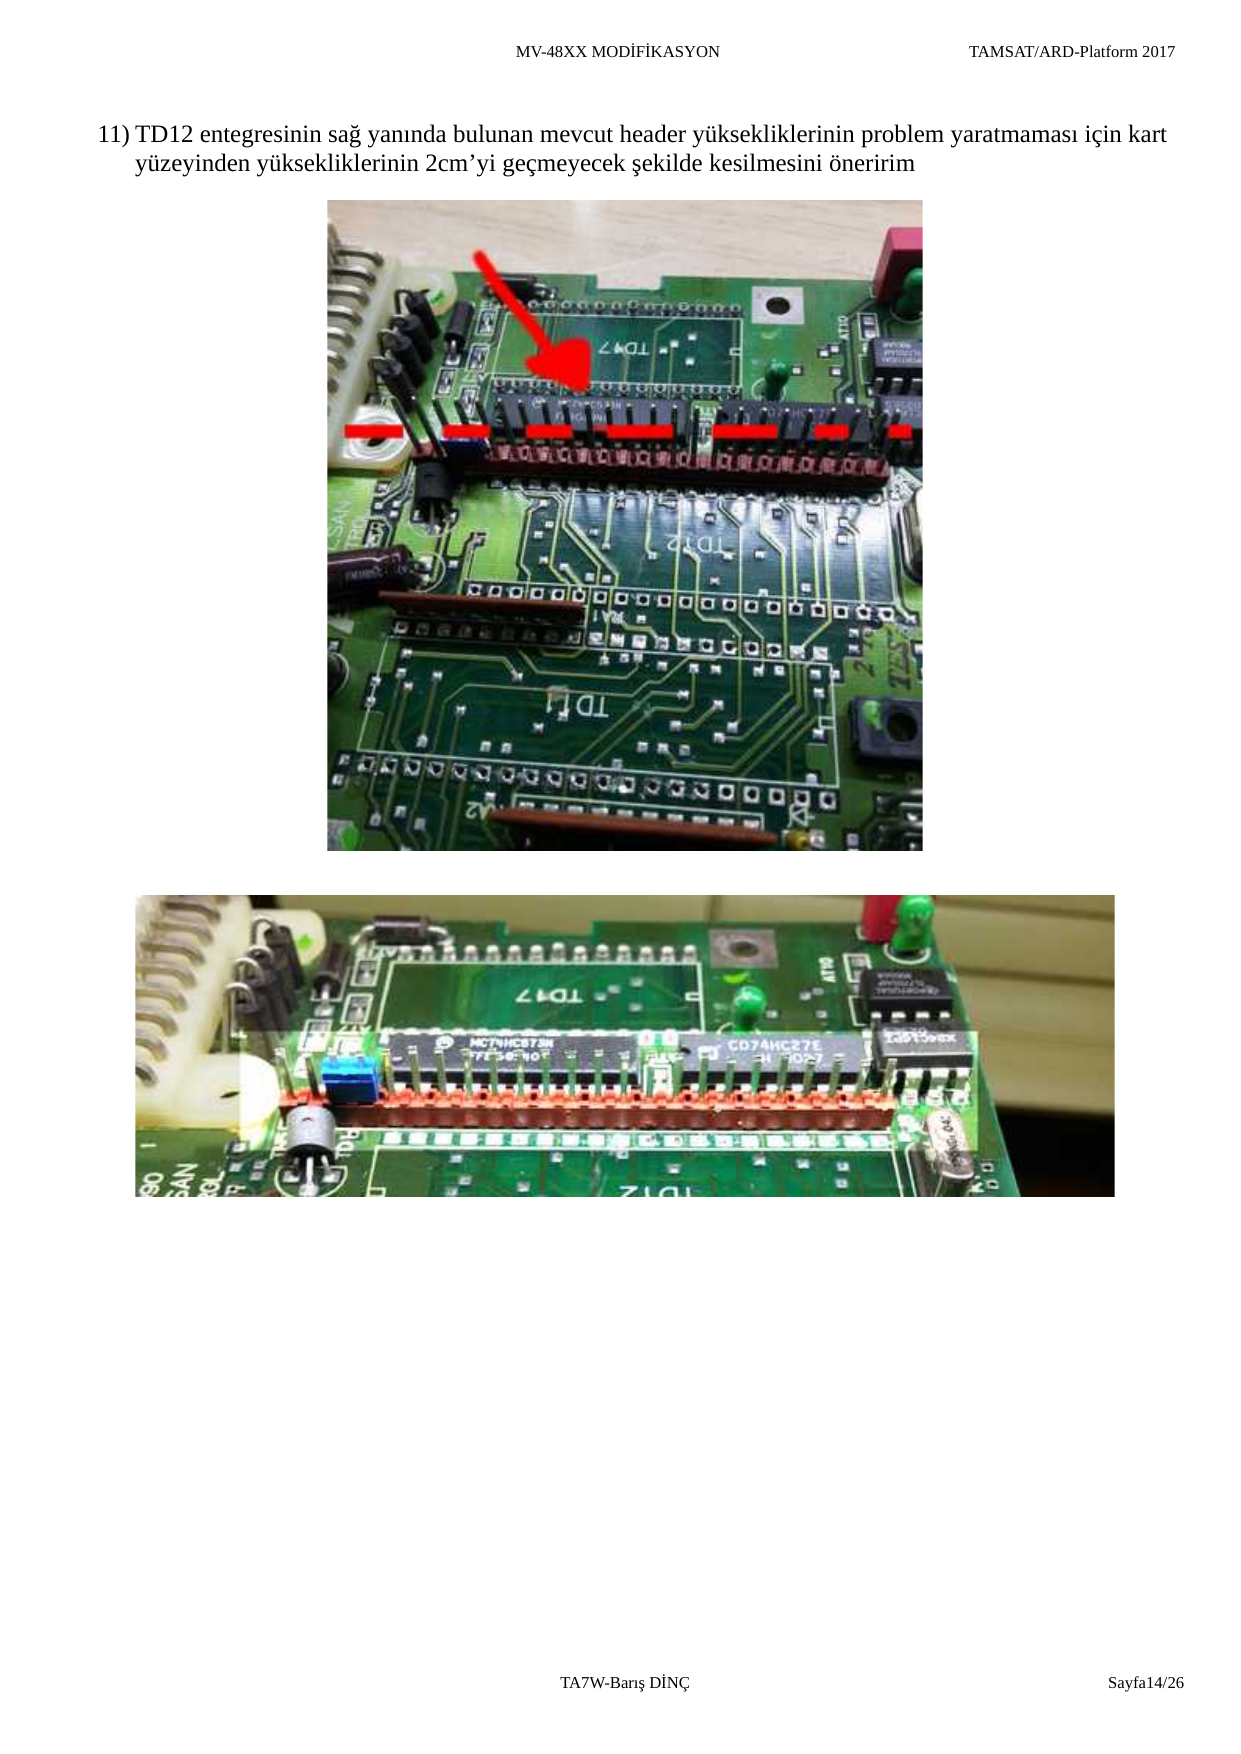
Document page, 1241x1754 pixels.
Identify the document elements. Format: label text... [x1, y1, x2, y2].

list TD12 entegresinin sağ yanında bulunan mevcut header yüksekliklerinin problem yaratmaması için kart yüzeyinden yüksekliklerinin 2cm’yi geçmeyecek şekilde kesilmesini öneririm [97, 119, 1190, 177]
picture [135, 895, 1115, 1197]
picture [327, 200, 923, 851]
